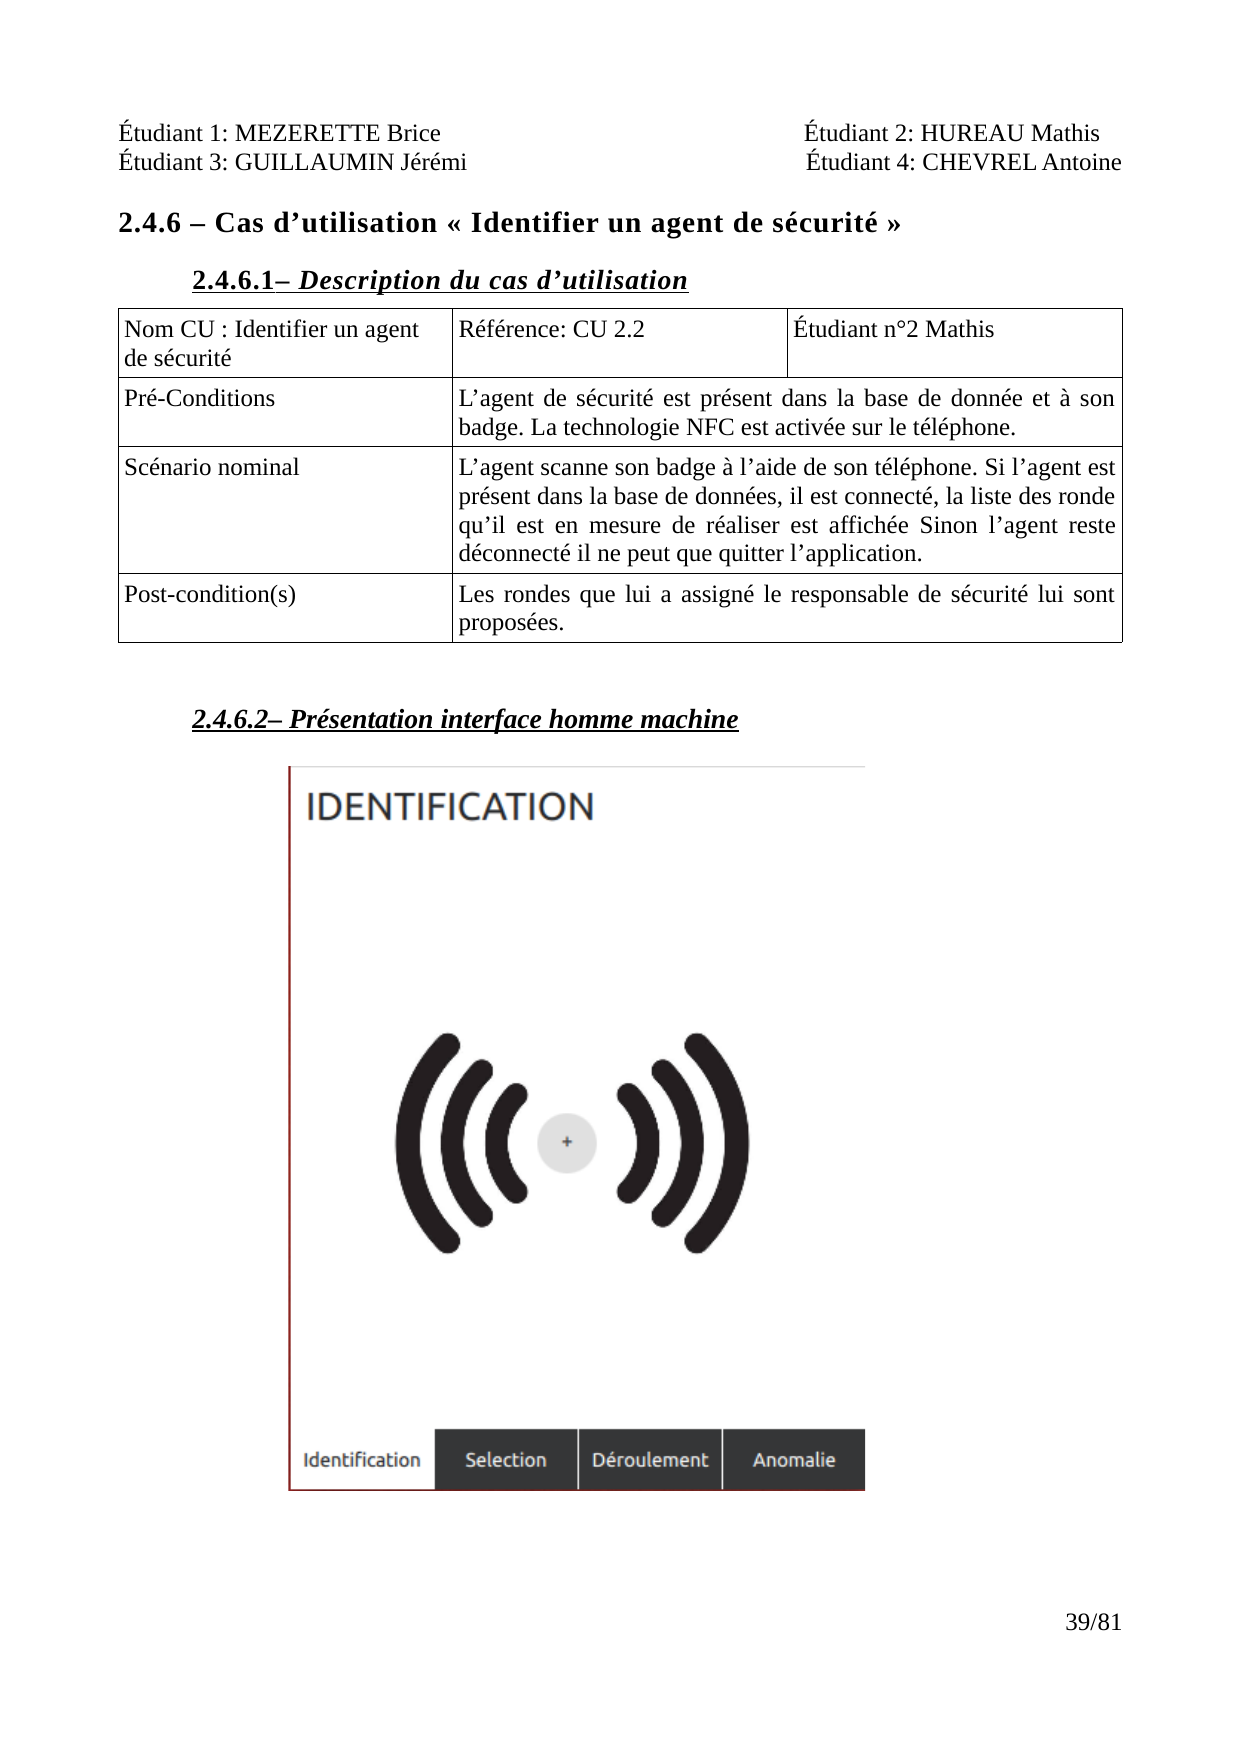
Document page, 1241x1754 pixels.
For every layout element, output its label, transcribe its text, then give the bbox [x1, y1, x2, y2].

table_cell Post-condition(s) [119, 574, 452, 642]
subtitle 2.4.6.2– Présentation interface homme machine [118, 702, 1122, 734]
subtitle 2.4.6.1– Description du cas d’utilisation [118, 264, 1122, 296]
table_cell Pré-Conditions [119, 378, 452, 446]
table_cell Scénario nominal [119, 447, 452, 573]
table_header Référence: CU 2.2 [453, 309, 787, 377]
table_header Étudiant n°2 Mathis [788, 309, 1122, 377]
table_cell Les rondes que lui a assigné le responsable de sécurité lui sont proposées. [453, 574, 1122, 642]
table_cell L’agent scanne son badge à l’aide de son téléphone. Si l’agent est présent dans la base de données, il est connecté, la liste des ronde qu’il est en mesure de réaliser est affichée Sinon l’agent reste déconnecté il ne peut que quitter l’application. [453, 447, 1122, 573]
table_header Nom CU : Identifier un agent de sécurité [119, 309, 452, 377]
table_cell L’agent de sécurité est présent dans la base de donnée et à son badge. La technologie NFC est activée sur le téléphone. [453, 378, 1122, 446]
picture [288, 766, 866, 1491]
subtitle 2.4.6 – Cas d’utilisation « Identifier un agent de sécurité » [118, 205, 1122, 239]
